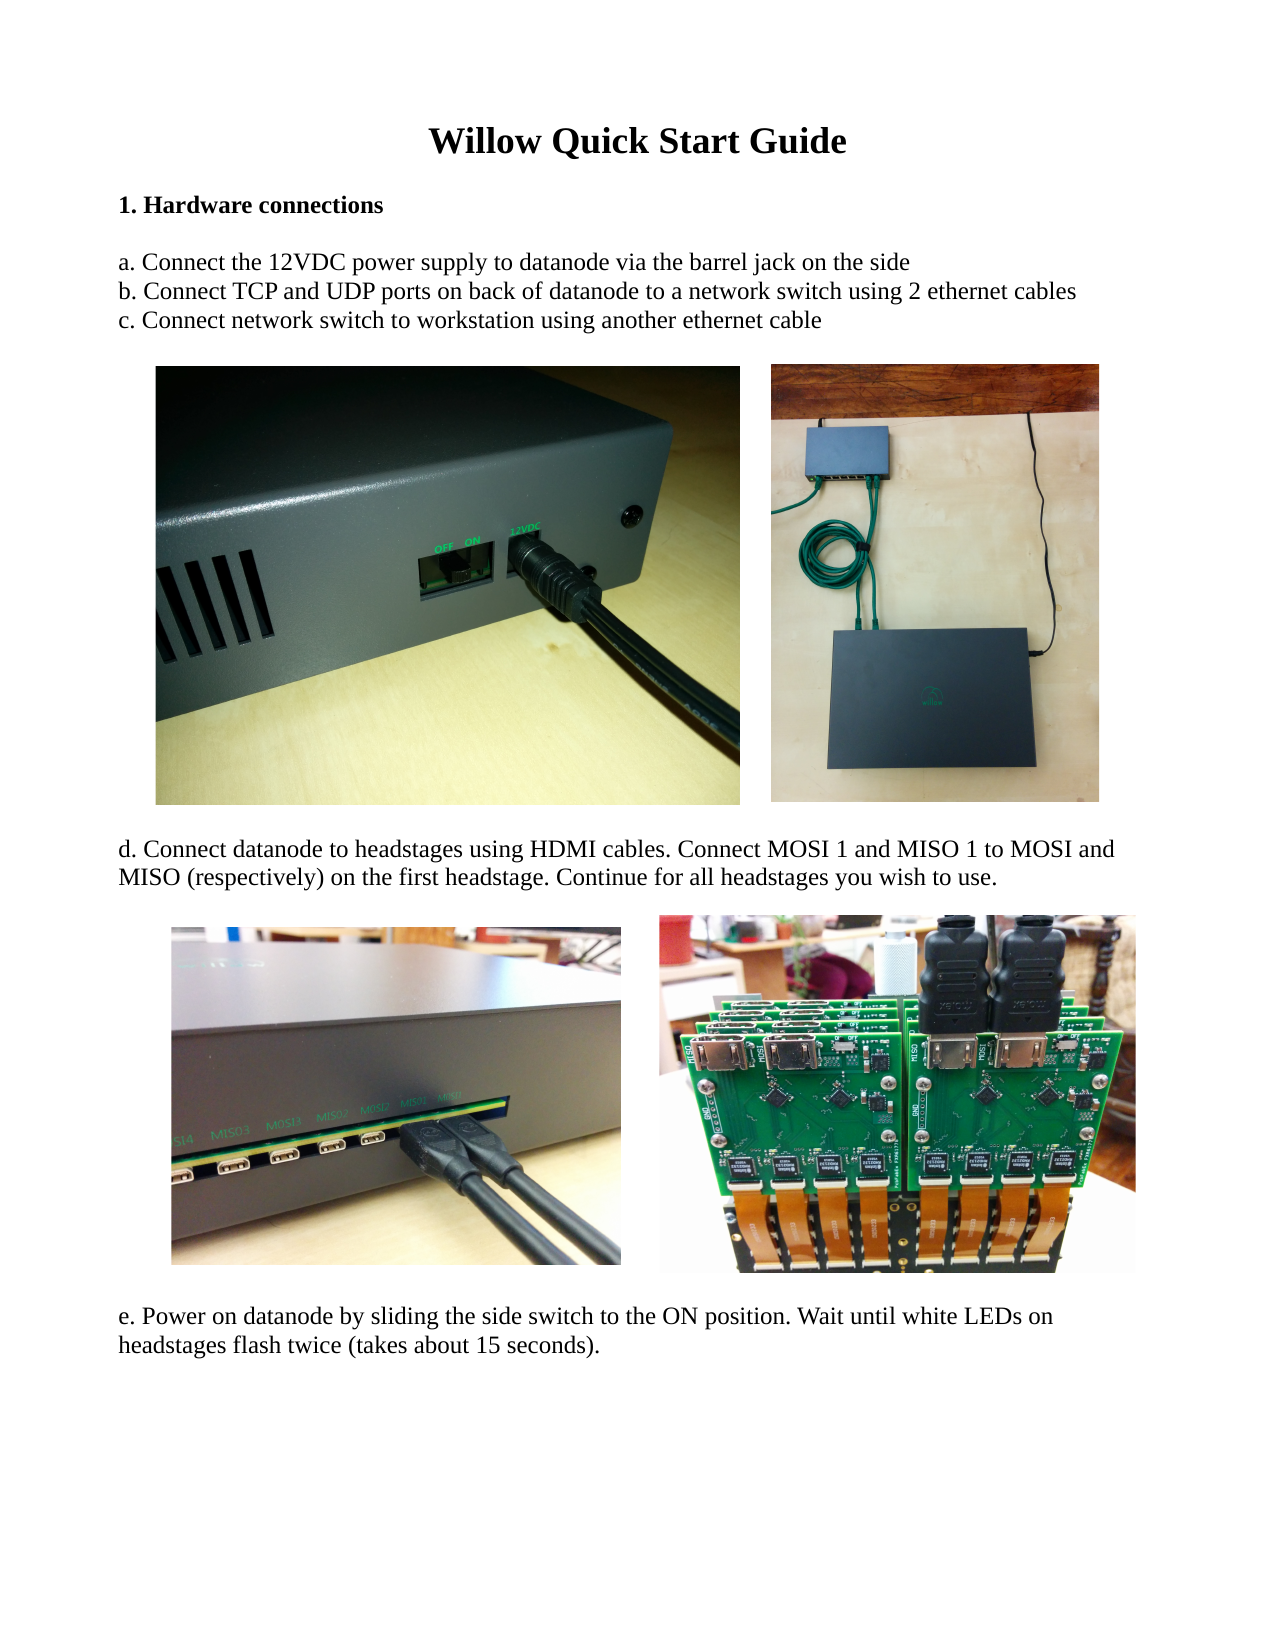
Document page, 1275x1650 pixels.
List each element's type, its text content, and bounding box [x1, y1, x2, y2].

picture [659, 915, 1136, 1273]
picture [771, 364, 1100, 802]
text a. Connect the 12VDC power supply to datanode via the barrel jack on the side [118, 247, 1157, 276]
text e. Power on datanode by sliding the side switch to the ON position. Wait until white LEDs on headstages flash twice (takes about 15 seconds). [118, 1301, 1157, 1358]
text b. Connect TCP and UDP ports on back of datanode to a network switch using 2 ethernet cables [118, 276, 1157, 305]
text d. Connect datanode to headstages using HDMI cables. Connect MOSI 1 and MISO 1 to MOSI and MISO (respectively) on the first headstage. Continue for all headstages you wish to use. [118, 834, 1157, 891]
picture [155, 366, 740, 805]
text 1. Hardware connections [118, 190, 1157, 219]
picture [171, 927, 621, 1265]
text Willow Quick Start Guide [118, 118, 1157, 161]
text c. Connect network switch to workstation using another ethernet cable [118, 305, 1157, 334]
